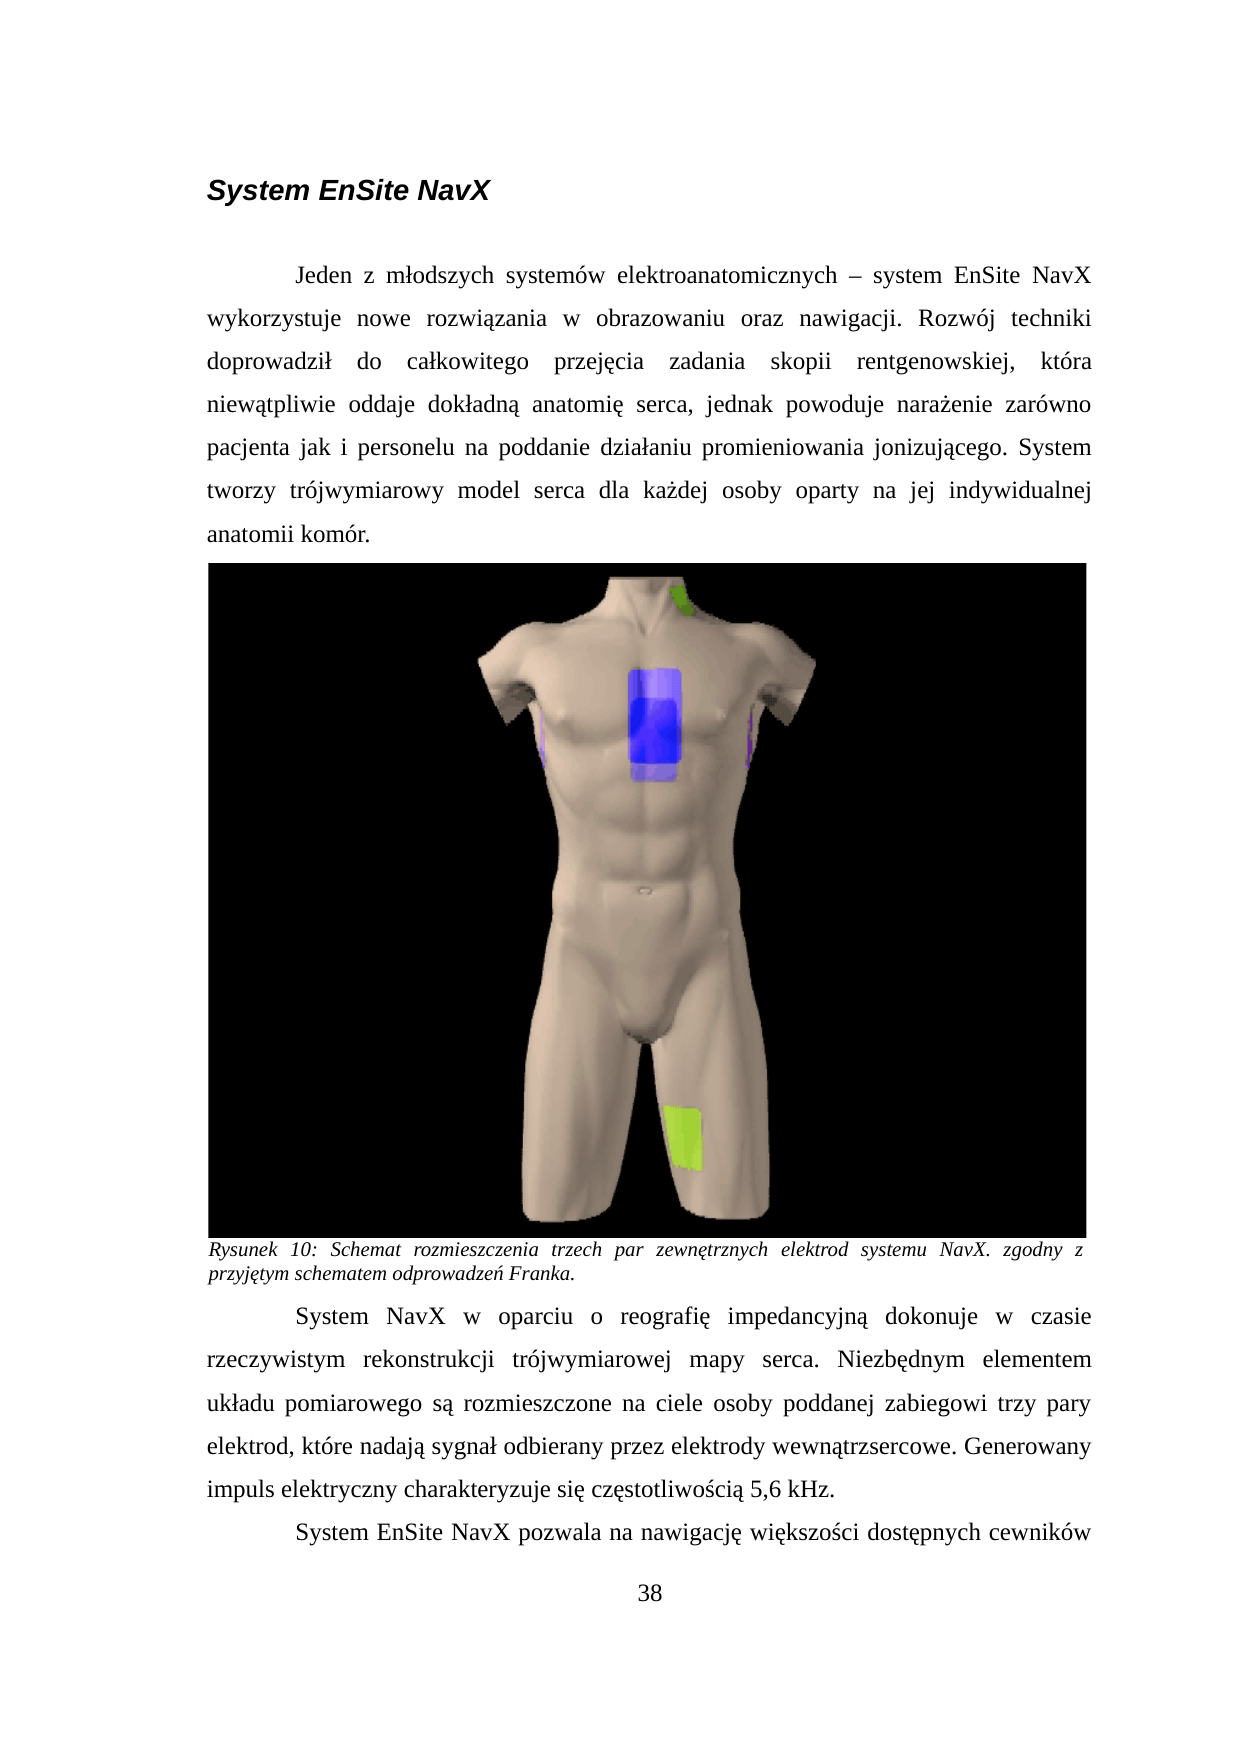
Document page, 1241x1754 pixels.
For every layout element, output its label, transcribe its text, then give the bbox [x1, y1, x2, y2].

text Jeden z młodszych systemów elektroanatomicznych – system EnSite NavX wykorzystuje nowe rozwiązania w obrazowaniu oraz nawigacji. Rozwój techniki doprowadził do całkowitego przejęcia zadania skopii rentgenowskiej, która niewątpliwie oddaje dokładną anatomię serca, jednak powoduje narażenie zarówno pacjenta jak i personelu na poddanie działaniu promieniowania jonizującego. System tworzy trójwymiarowy model serca dla każdej osoby oparty na jej indywidualnej anatomii komór. [207, 260, 1093, 547]
picture [208, 563, 1087, 1238]
text System EnSite NavX pozwala na nawigację większości dostępnych cewników [207, 1517, 1093, 1546]
text System NavX w oparciu o reografię impedancyjną dokonuje w czasie rzeczywistym rekonstrukcji trójwymiarowej mapy serca. Niezbędnym elementem układu pomiarowego są rozmieszczone na ciele osoby poddanej zabiegowi trzy pary elektrod, które nadają sygnał odbierany przez elektrody wewnątrzsercowe. Generowany impuls elektryczny charakteryzuje się częstotliwością 5,6 kHz. [207, 1301, 1093, 1503]
subtitle System EnSite NavX [207, 173, 1093, 206]
text Rysunek 10: Schemat rozmieszczenia trzech par zewnętrznych elektrod systemu NavX. zgodny z przyjętym schematem odprowadzeń Franka. [208, 1238, 1086, 1285]
